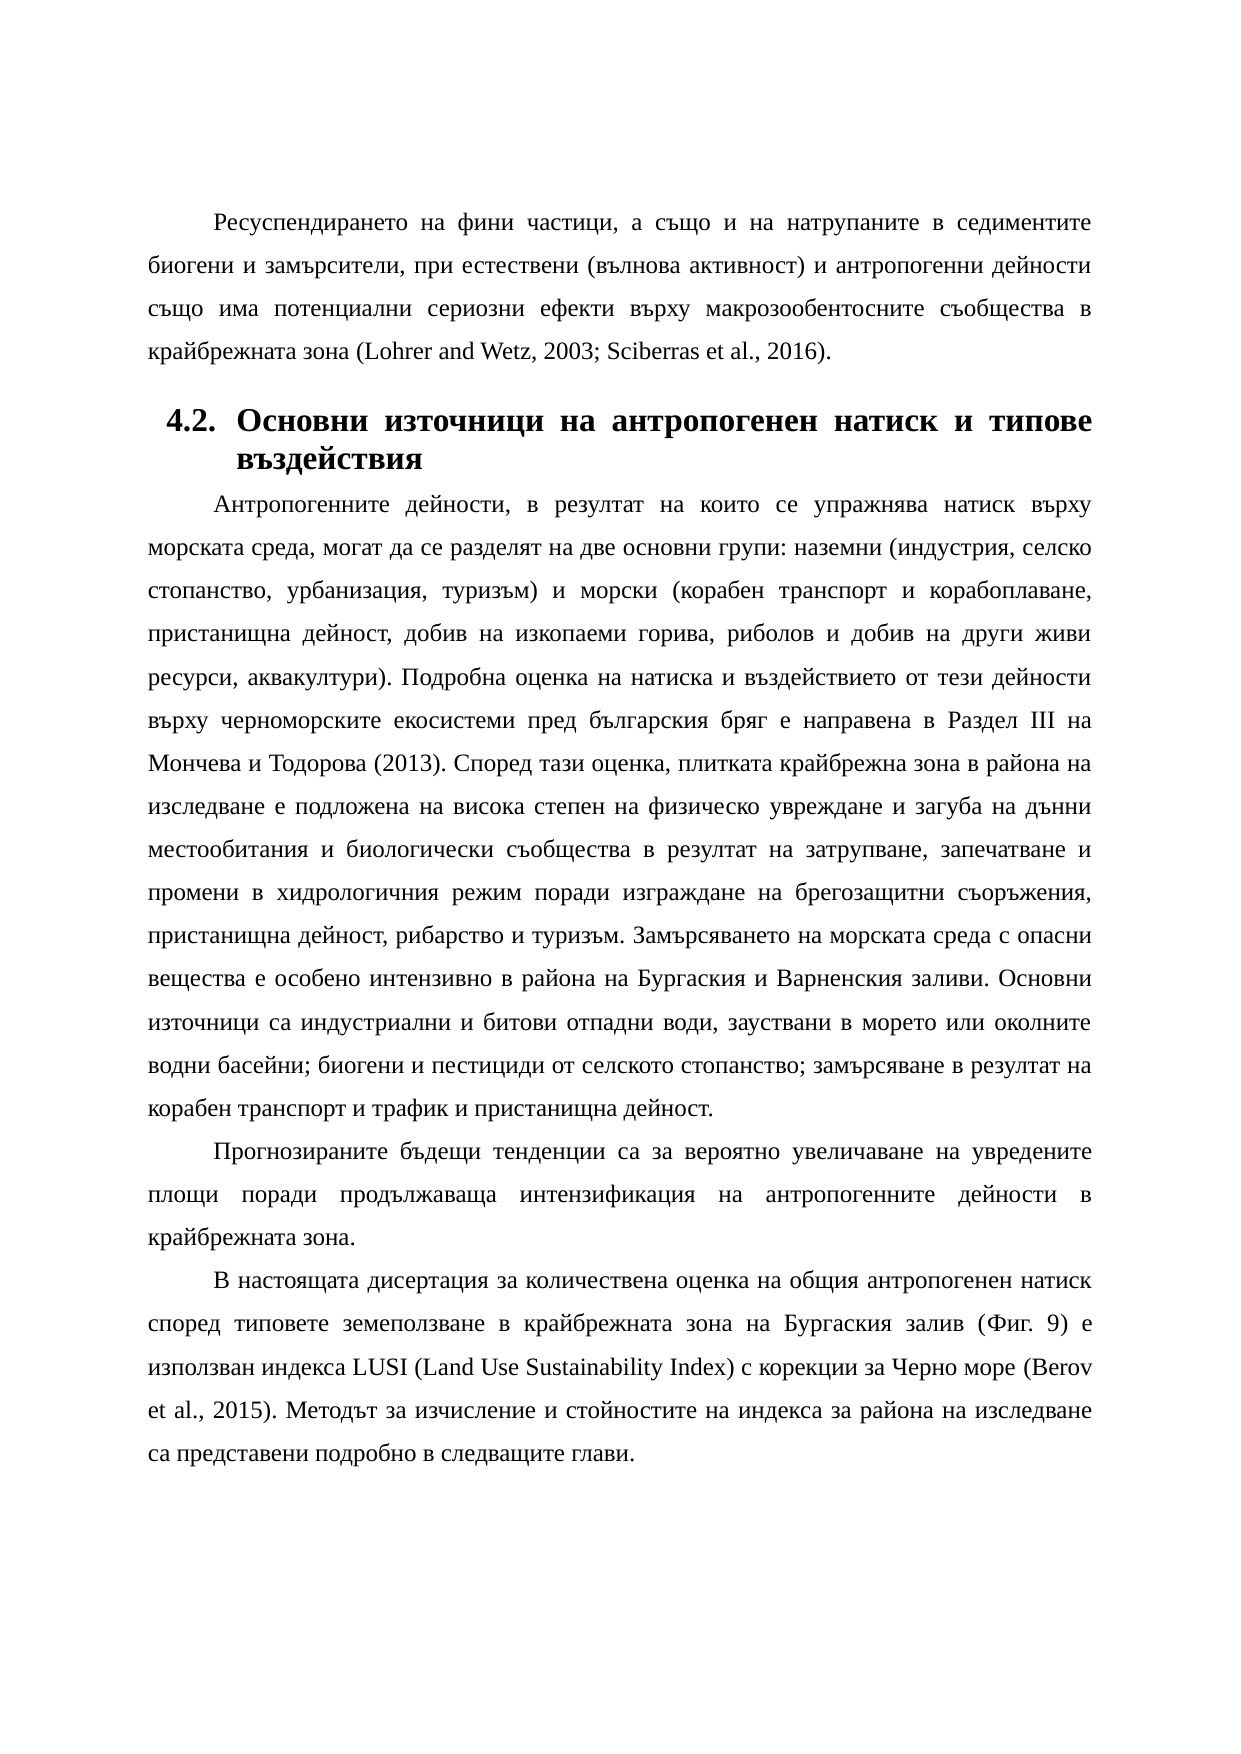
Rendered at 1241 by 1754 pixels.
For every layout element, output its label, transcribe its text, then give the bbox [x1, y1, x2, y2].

text Антропогенните дейности, в резултат на които се упражнява натиск върху морската среда, могат да се разделят на две основни групи: наземни (индустрия, селско стопанство, урбанизация, туризъм) и морски (корабен транспорт и корабоплаване, пристанищна дейност, добив на изкопаеми горива, риболов и добив на други живи ресурси, аквакултури). Подробна оценка на натиска и въздействието от тези дейности върху черноморските екосистеми пред българския бряг е направена в Раздел III на Мончева и Тодорова (2013). Според тази оценка, плитката крайбрежна зона в района на изследване е подложена на висока степен на физическо увреждане и загуба на дънни местообитания и биологически съобщества в резултат на затрупване, запечатване и промени в хидрологичния режим поради изграждане на брегозащитни съоръжения, пристанищна дейност, рибарство и туризъм. Замърсяването на морската среда с опасни вещества е особено интензивно в района на Бургаския и Варненския заливи. Основни източници са индустриални и битови отпадни води, зауствани в морето или околните водни басейни; биогени и пестициди от селското стопанство; замърсяване в резултат на корабен транспорт и трафик и пристанищна дейност. [148, 489, 1093, 1122]
text Ресуспендирането на фини частици, а също и на натрупаните в седиментите биогени и замърсители, при естествени (вълнова активност) и антропогенни дейности също има потенциални сериозни ефекти върху макрозообентосните съобщества в крайбрежната зона (Lohrer and Wetz, 2003; Sciberras et al., 2016). [148, 207, 1093, 365]
text Прогнозираните бъдещи тенденции са за вероятно увеличаване на увредените площи поради продължаваща интензификация на антропогенните дейности в крайбрежната зона. [148, 1136, 1093, 1251]
text В настоящата дисертация за количествена оценка на общия антропогенен натиск според типовете земеползване в крайбрежната зона на Бургаския залив (Фиг. 9) е използван индекса LUSI (Land Use Sustainability Index) с корекции за Черно море (Berov et al., 2015). Методът за изчисление и стойностите на индекса за района на изследване са представени подробно в следващите глави. [148, 1265, 1093, 1467]
subtitle Основни източници на антропогенен натиск и типове въздействия [224, 400, 1093, 477]
